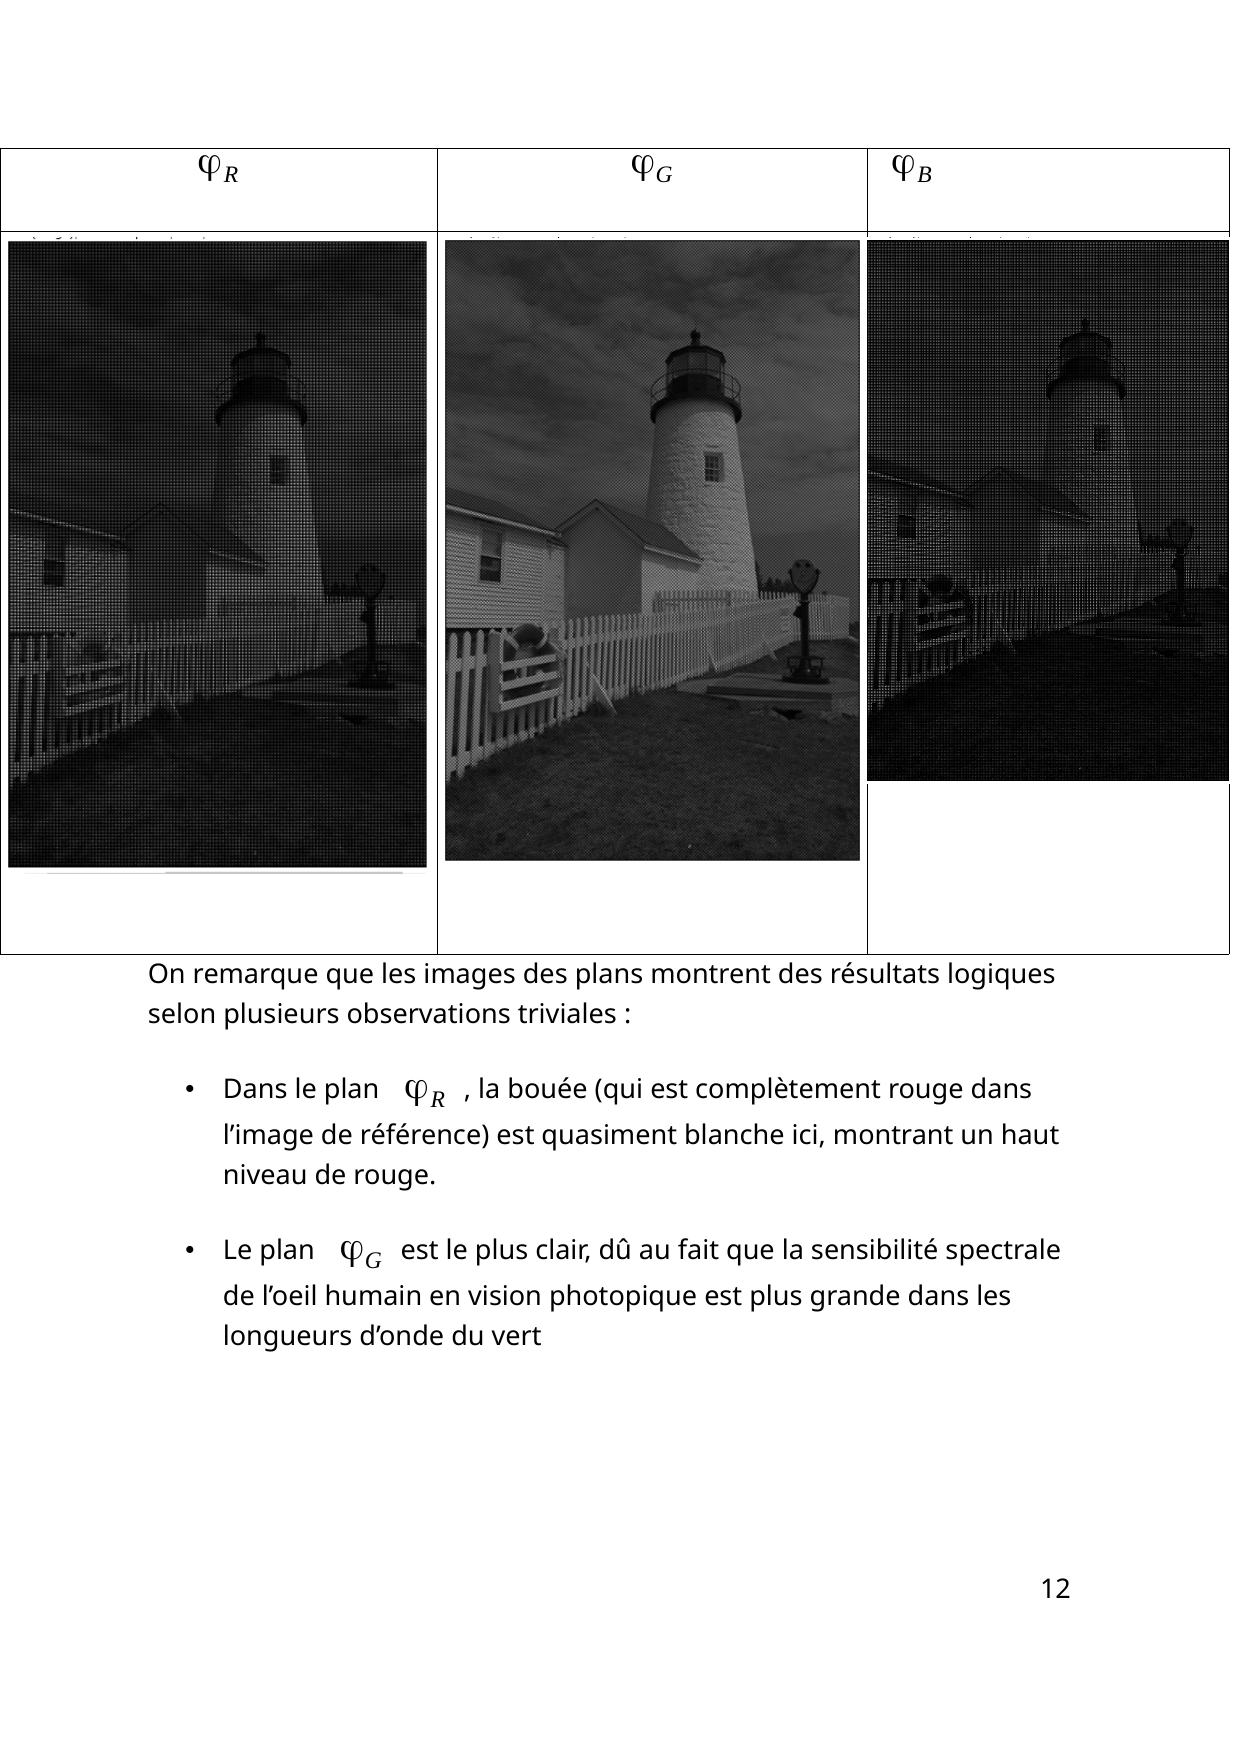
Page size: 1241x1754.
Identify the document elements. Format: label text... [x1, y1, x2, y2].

picture [5, 237, 431, 874]
table_cell [868, 232, 1229, 237]
table_cell [868, 784, 1229, 954]
picture [442, 237, 862, 865]
list Le plan est le plus clair, dû au fait que la sensibilité spectrale de l’oeil humain en vision photopique est plus grande dans les longueurs d’onde du vert [185, 1231, 1093, 1353]
text On remarque que les images des plans montrent des résultats logiques selon plusieurs observations triviales : [148, 955, 1093, 1031]
table_header [868, 149, 1229, 231]
list Dans le plan , la bouée (qui est complètement rouge dans l’image de référence) est quasiment blanche ici, montrant un haut niveau de rouge. [185, 1069, 1093, 1192]
table_header [1, 149, 437, 231]
table_cell [438, 232, 867, 954]
table_header [438, 149, 867, 231]
table_cell [1, 232, 437, 954]
picture [864, 237, 1232, 784]
